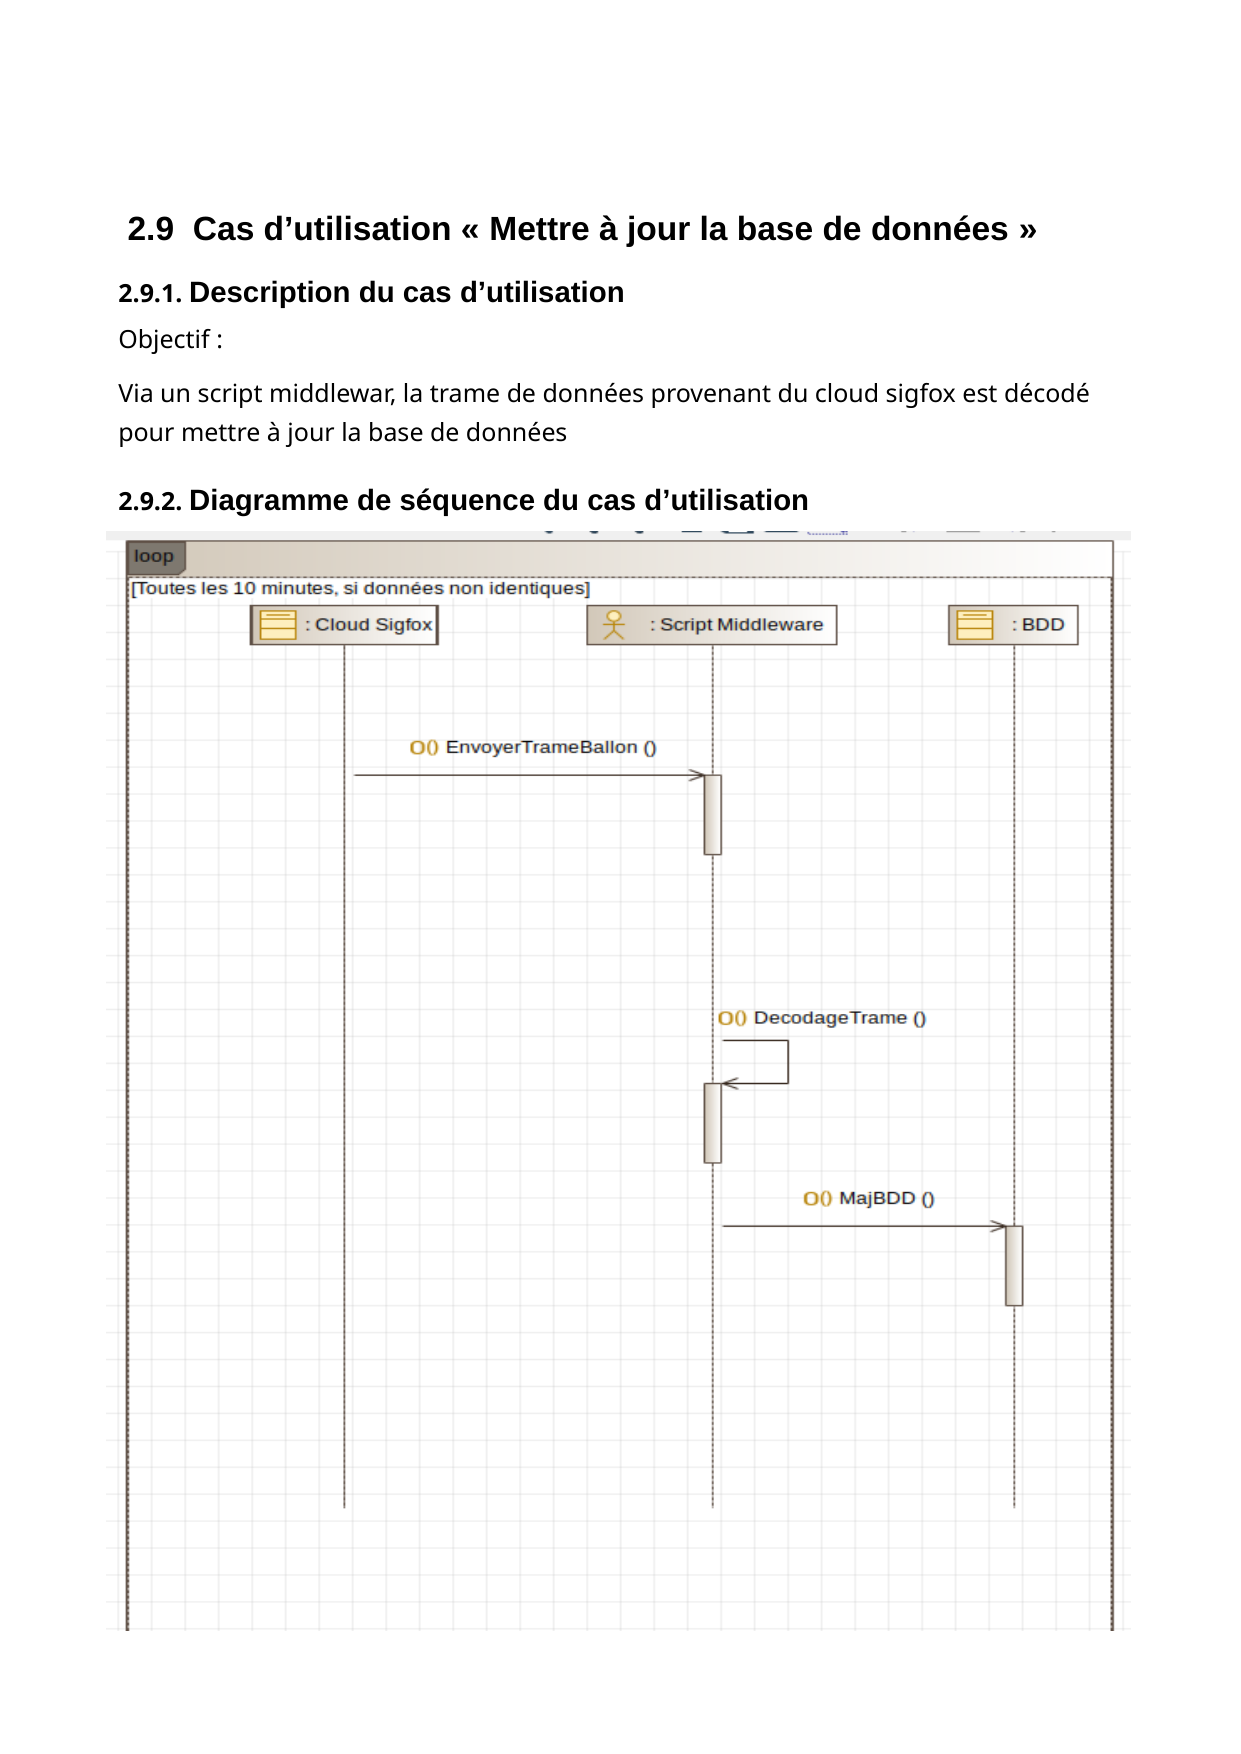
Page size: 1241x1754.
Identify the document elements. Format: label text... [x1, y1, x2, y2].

text Objectif : [118, 322, 1122, 356]
subtitle Cas d’utilisation « Mettre à jour la base de données » [118, 209, 1122, 248]
text Via un script middlewar, la trame de données provenant du cloud sigfox est décodé pour mettre à jour la base de données [118, 376, 1122, 449]
subtitle Diagramme de séquence du cas d’utilisation [118, 483, 1122, 518]
picture [106, 531, 1131, 1631]
subtitle Description du cas d’utilisation [118, 275, 1122, 309]
